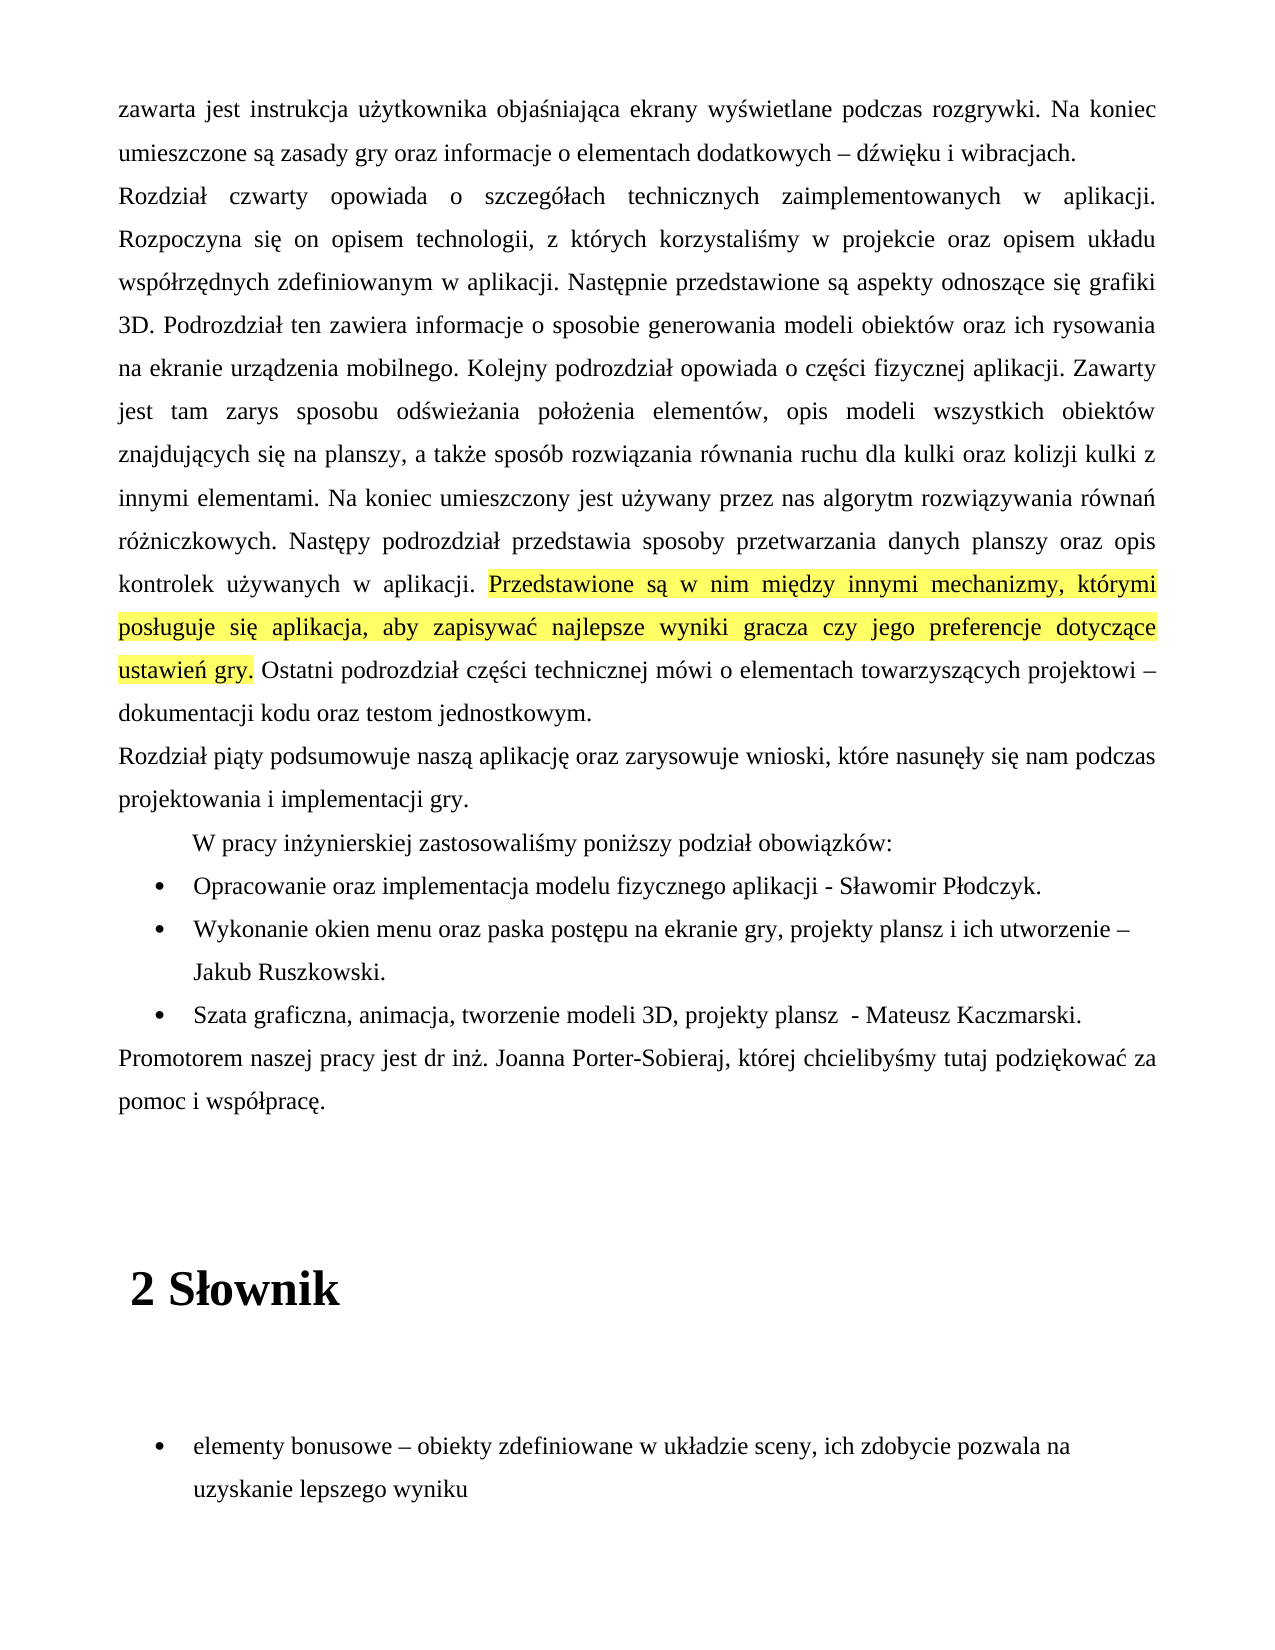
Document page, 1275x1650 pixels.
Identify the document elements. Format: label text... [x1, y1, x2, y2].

text Rozdział piąty podsumowuje naszą aplikację oraz zarysowuje wnioski, które nasunęły się nam podczas projektowania i implementacji gry. [118, 741, 1157, 813]
text Rozdział czwarty opowiada o szczegółach technicznych zaimplementowanych w aplikacji. Rozpoczyna się on opisem technologii, z których korzystaliśmy w projekcie oraz opisem układu współrzędnych zdefiniowanym w aplikacji. Następnie przedstawione są aspekty odnoszące się grafiki 3D. Podrozdział ten zawiera informacje o sposobie generowania modeli obiektów oraz ich rysowania na ekranie urządzenia mobilnego. Kolejny podrozdział opowiada o części fizycznej aplikacji. Zawarty jest tam zarys sposobu odświeżania położenia elementów, opis modeli wszystkich obiektów znajdujących się na planszy, a także sposób rozwiązania równania ruchu dla kulki oraz kolizji kulki z innymi elementami. Na koniec umieszczony jest używany przez nas algorytm rozwiązywania równań różniczkowych. Następy podrozdział przedstawia sposoby przetwarzania danych planszy oraz opis kontrolek używanych w aplikacji. Przedstawione są w nim między innymi mechanizmy, którymi posługuje się aplikacja, aby zapisywać najlepsze wyniki gracza czy jego preferencje dotyczące ustawień gry. Ostatni podrozdział części technicznej mówi o elementach towarzyszących projektowi – dokumentacji kodu oraz testom jednostkowym. [118, 181, 1157, 727]
list Wykonanie okien menu oraz paska postępu na ekranie gry, projekty plansz i ich utworzenie – Jakub Ruszkowski. [156, 914, 1157, 986]
list Opracowanie oraz implementacja modelu fizycznego aplikacji - Sławomir Płodczyk. [156, 871, 1157, 899]
subtitle Słownik [118, 1259, 1157, 1316]
list Szata graficzna, animacja, tworzenie modeli 3D, projekty plansz - Mateusz Kaczmarski. [156, 1000, 1157, 1029]
text Promotorem naszej pracy jest dr inż. Joanna Porter-Sobieraj, której chcielibyśmy tutaj podziękować za pomoc i współpracę. [118, 1043, 1157, 1115]
text zawarta jest instrukcja użytkownika objaśniająca ekrany wyświetlane podczas rozgrywki. Na koniec umieszczone są zasady gry oraz informacje o elementach dodatkowych – dźwięku i wibracjach. [118, 94, 1157, 166]
text W pracy inżynierskiej zastosowaliśmy poniższy podział obowiązków: [118, 828, 1157, 856]
list elementy bonusowe – obiekty zdefiniowane w układzie sceny, ich zdobycie pozwala na uzyskanie lepszego wyniku [156, 1431, 1157, 1503]
